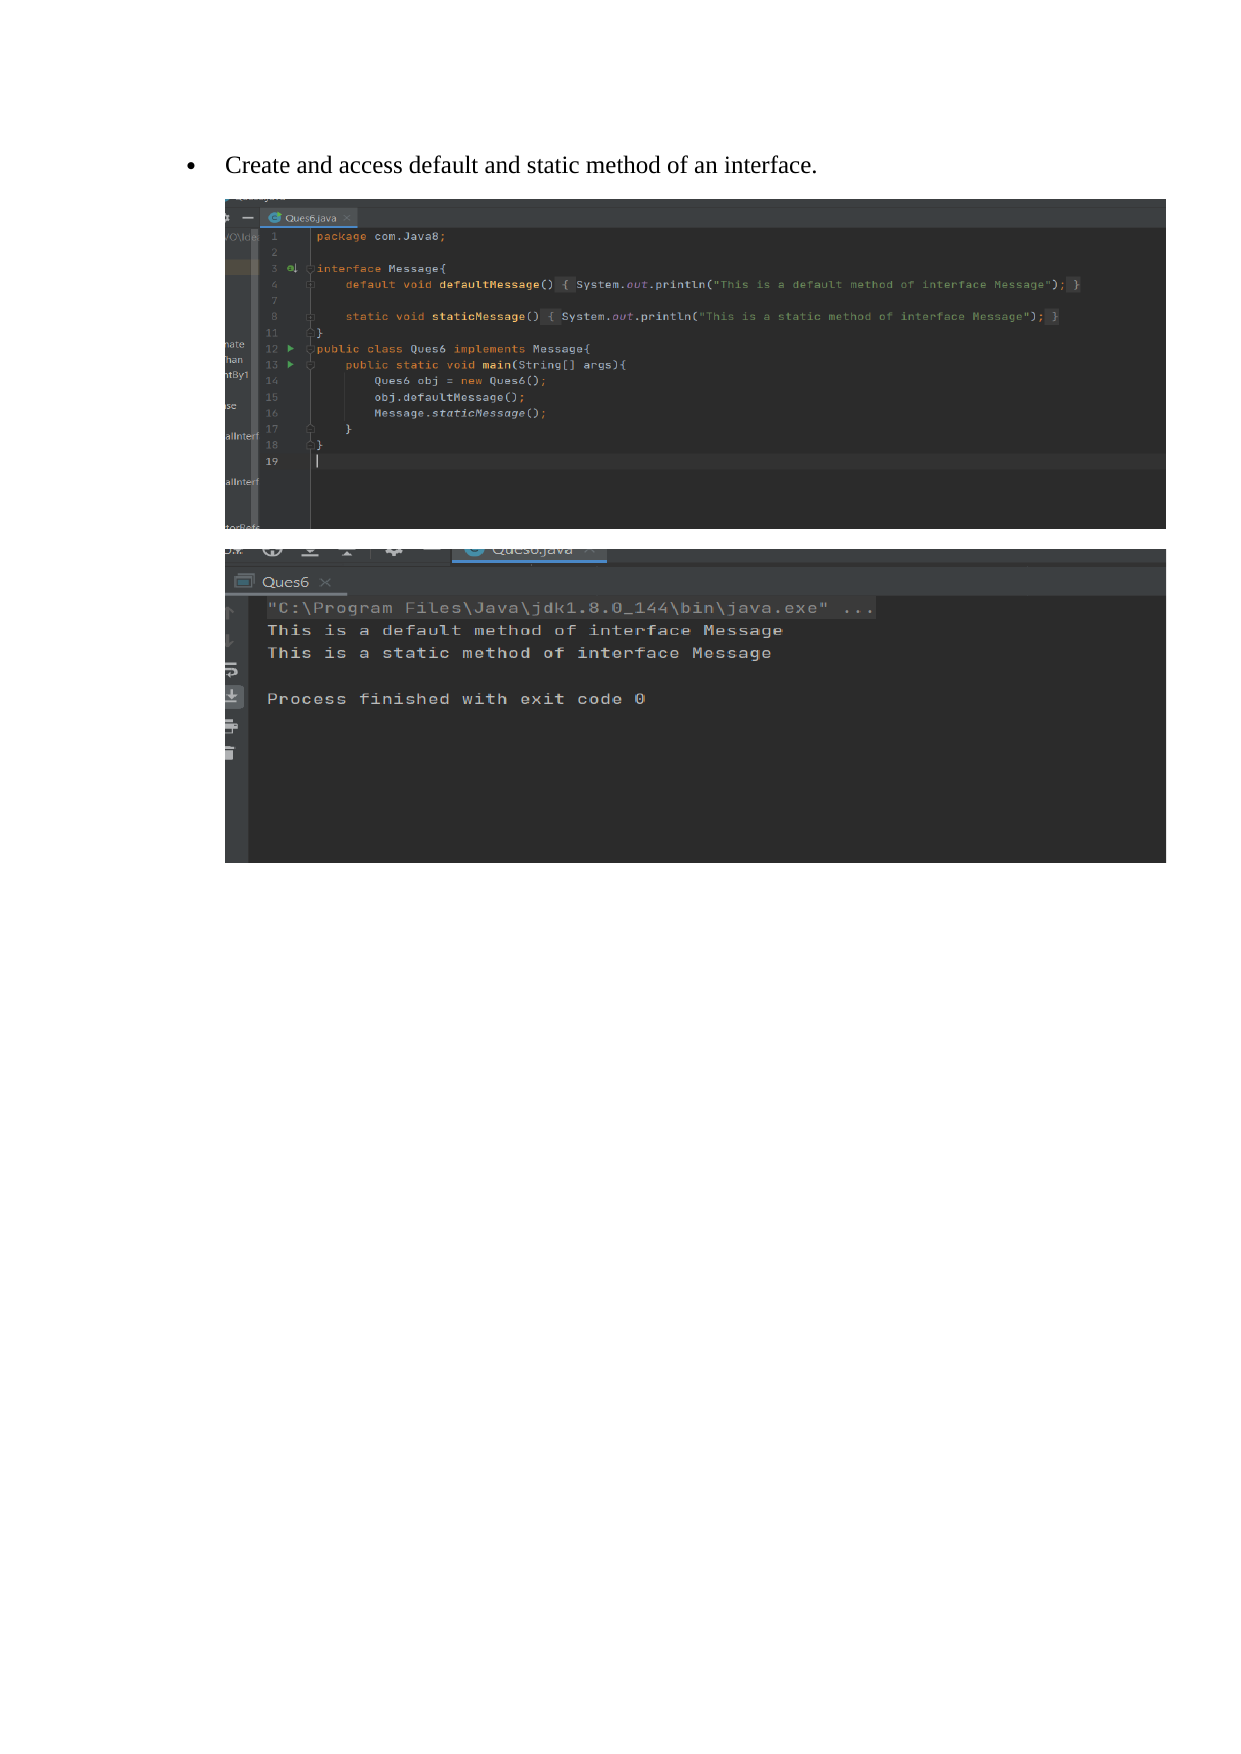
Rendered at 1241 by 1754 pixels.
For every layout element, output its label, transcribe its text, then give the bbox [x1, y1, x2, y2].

picture [225, 549, 350, 686]
list Create and access default and static method of an interface. [187, 150, 1090, 179]
picture [225, 199, 1166, 529]
